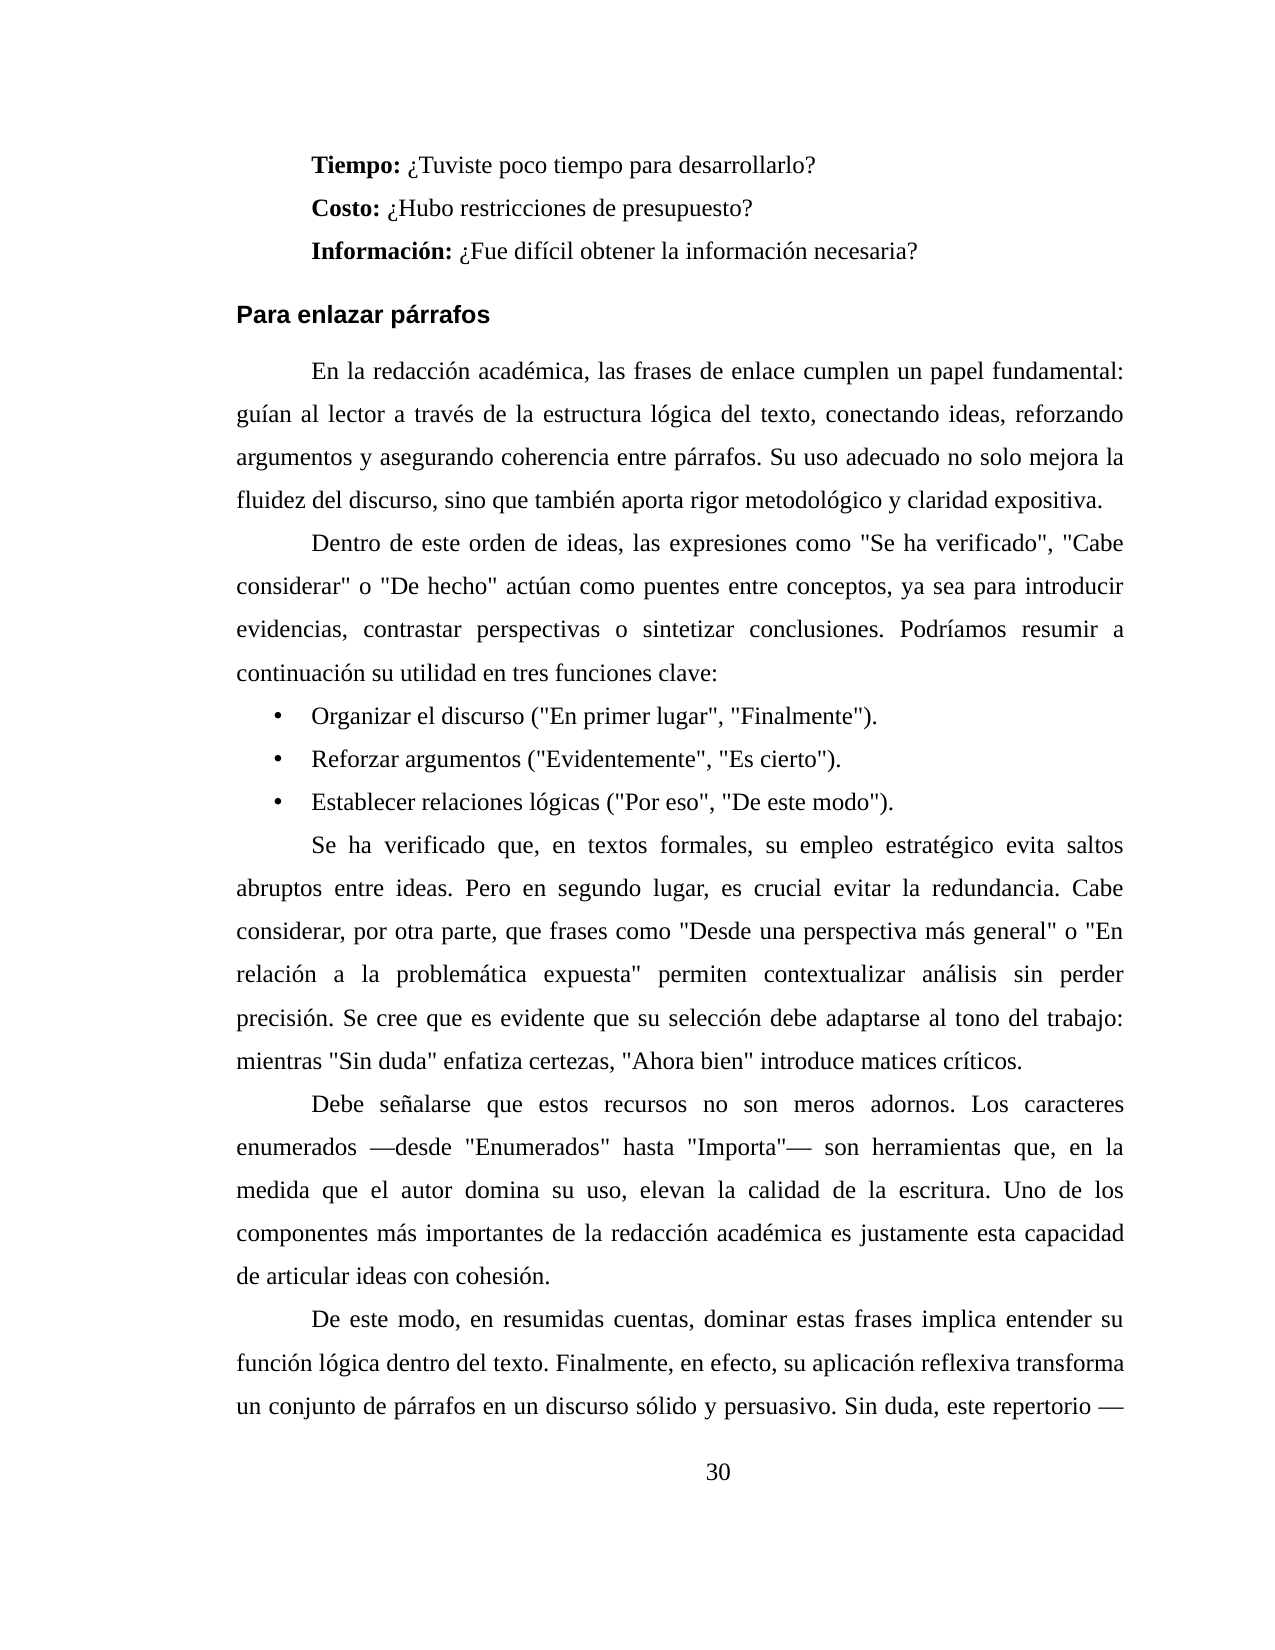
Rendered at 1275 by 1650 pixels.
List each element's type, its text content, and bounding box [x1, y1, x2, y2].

list Organizar el discurso ("En primer lugar", "Finalmente"). [274, 701, 1125, 729]
list Establecer relaciones lógicas ("Por eso", "De este modo"). [274, 787, 1125, 816]
subtitle Para enlazar párrafos [236, 300, 1125, 329]
text Costo: ¿Hubo restricciones de presupuesto? [236, 193, 1125, 222]
text Se ha verificado que, en textos formales, su empleo estratégico evita saltos abruptos entre ideas. Pero en segundo lugar, es crucial evitar la redundancia. Cabe considerar, por otra parte, que frases como "Desde una perspectiva más general" o "En relación a la problemática expuesta" permiten contextualizar análisis sin perder precisión. Se cree que es evidente que su selección debe adaptarse al tono del trabajo: mientras "Sin duda" enfatiza certezas, "Ahora bien" introduce matices críticos. [236, 830, 1125, 1074]
text Dentro de este orden de ideas, las expresiones como "Se ha verificado", "Cabe considerar" o "De hecho" actúan como puentes entre conceptos, ya sea para introducir evidencias, contrastar perspectivas o sintetizar conclusiones. Podríamos resumir a continuación su utilidad en tres funciones clave: [236, 528, 1125, 686]
list Reforzar argumentos ("Evidentemente", "Es cierto"). [274, 744, 1125, 773]
text Tiempo: ¿Tuviste poco tiempo para desarrollarlo? [236, 150, 1125, 179]
text En la redacción académica, las frases de enlace cumplen un papel fundamental: guían al lector a través de la estructura lógica del texto, conectando ideas, reforzando argumentos y asegurando coherencia entre párrafos. Su uso adecuado no solo mejora la fluidez del discurso, sino que también aporta rigor metodológico y claridad expositiva. [236, 356, 1125, 514]
text Debe señalarse que estos recursos no son meros adornos. Los caracteres enumerados —desde "Enumerados" hasta "Importa"— son herramientas que, en la medida que el autor domina su uso, elevan la calidad de la escritura. Uno de los componentes más importantes de la redacción académica es justamente esta capacidad de articular ideas con cohesión. [236, 1089, 1125, 1290]
text De este modo, en resumidas cuentas, dominar estas frases implica entender su función lógica dentro del texto. Finalmente, en efecto, su aplicación reflexiva transforma un conjunto de párrafos en un discurso sólido y persuasivo. Sin duda, este repertorio — [236, 1304, 1125, 1419]
text Información: ¿Fue difícil obtener la información necesaria? [236, 236, 1125, 265]
